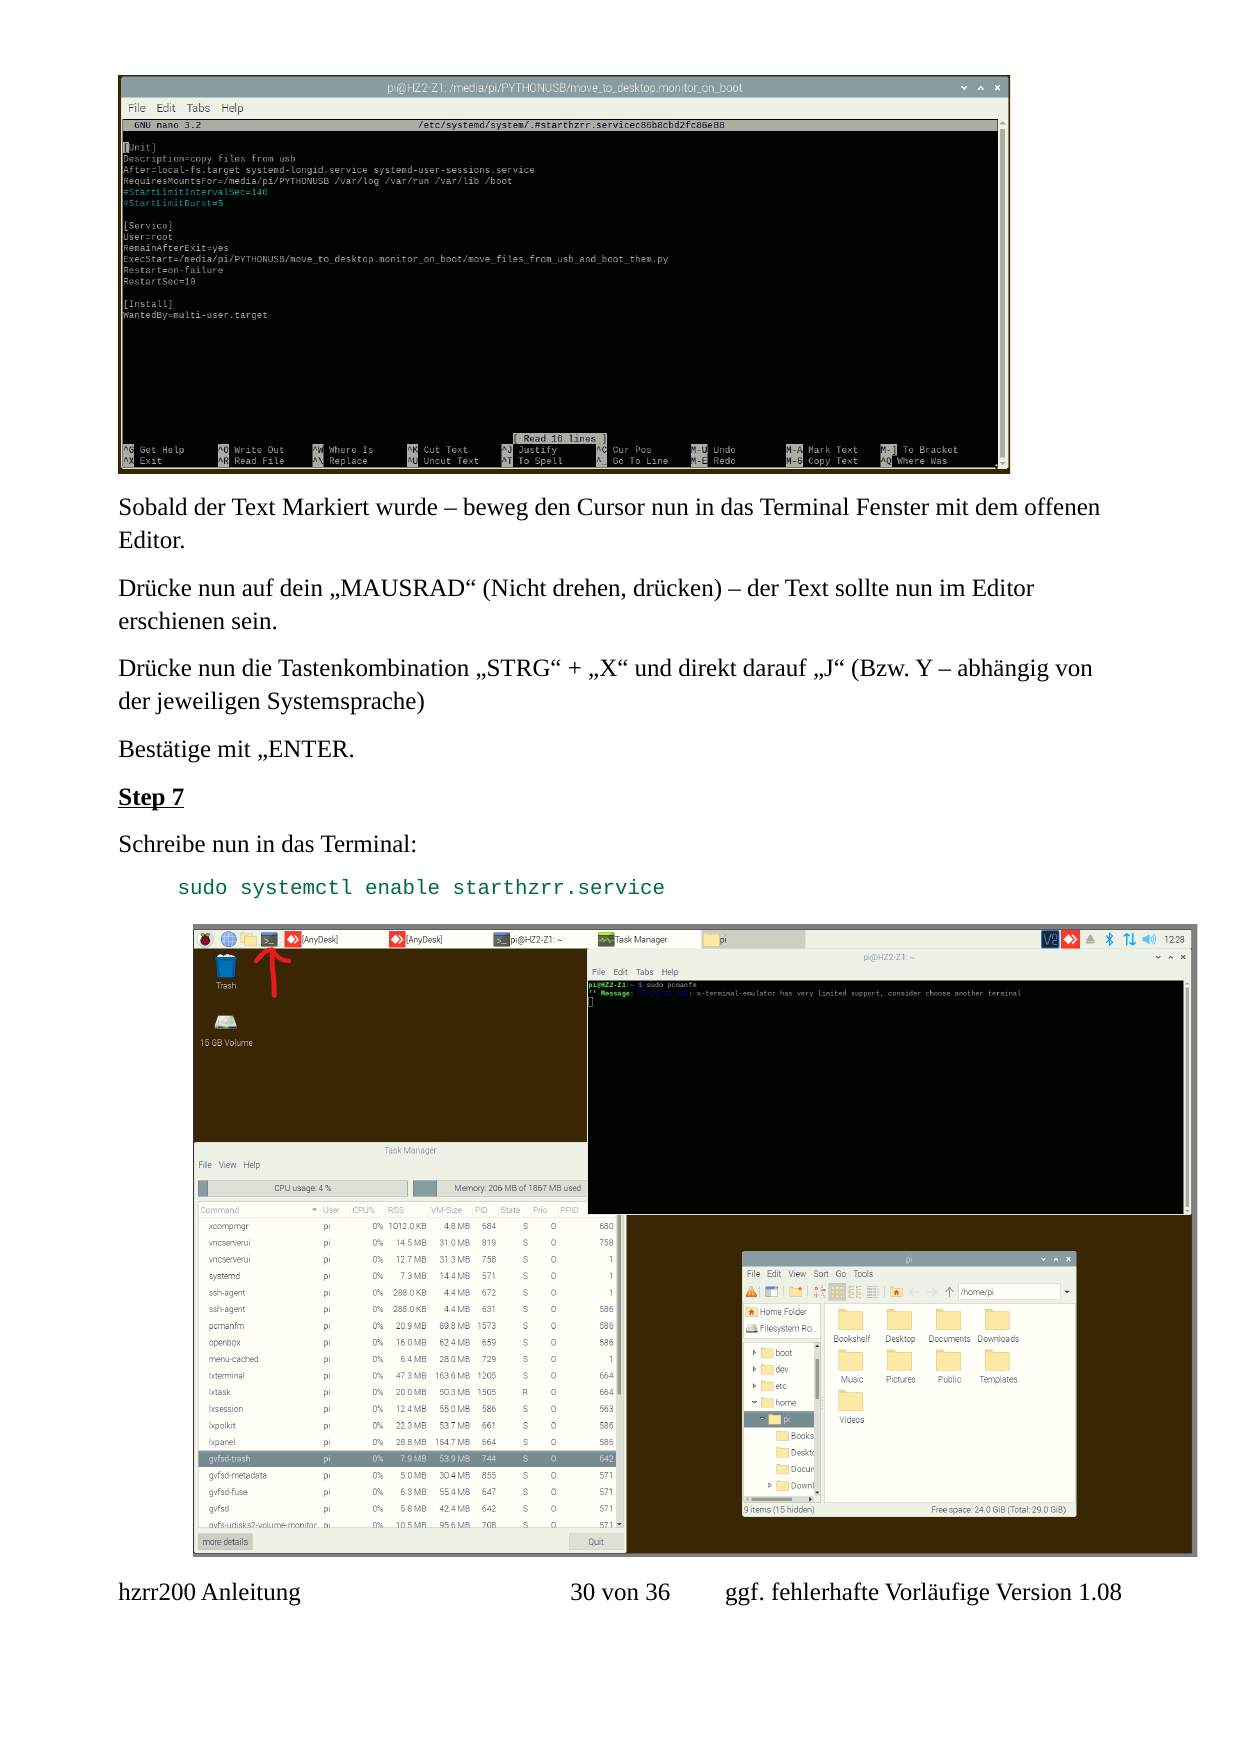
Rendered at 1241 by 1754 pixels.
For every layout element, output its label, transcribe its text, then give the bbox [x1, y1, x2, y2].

text Step 7 [118, 782, 1122, 810]
text Schreibe nun in das Terminal: [118, 829, 1122, 858]
text Drücke nun die Tastenkombination „STRG“ + „X“ und direkt darauf „J“ (Bzw. Y – abhängig von der jeweiligen Systemsprache) [118, 653, 1122, 715]
text Sobald der Text Markiert wurde – beweg den Cursor nun in das Terminal Fenster mit dem offenen Editor. [118, 492, 1122, 554]
text Bestätige mit „ENTER. [118, 734, 1122, 763]
text Drücke nun auf dein „MAUSRAD“ (Nicht drehen, drücken) – der Text sollte nun im Editor erschienen sein. [118, 573, 1122, 634]
picture [193, 924, 1198, 1557]
text sudo systemctl enable starthzrr.service [177, 877, 1122, 901]
picture [118, 75, 1011, 474]
